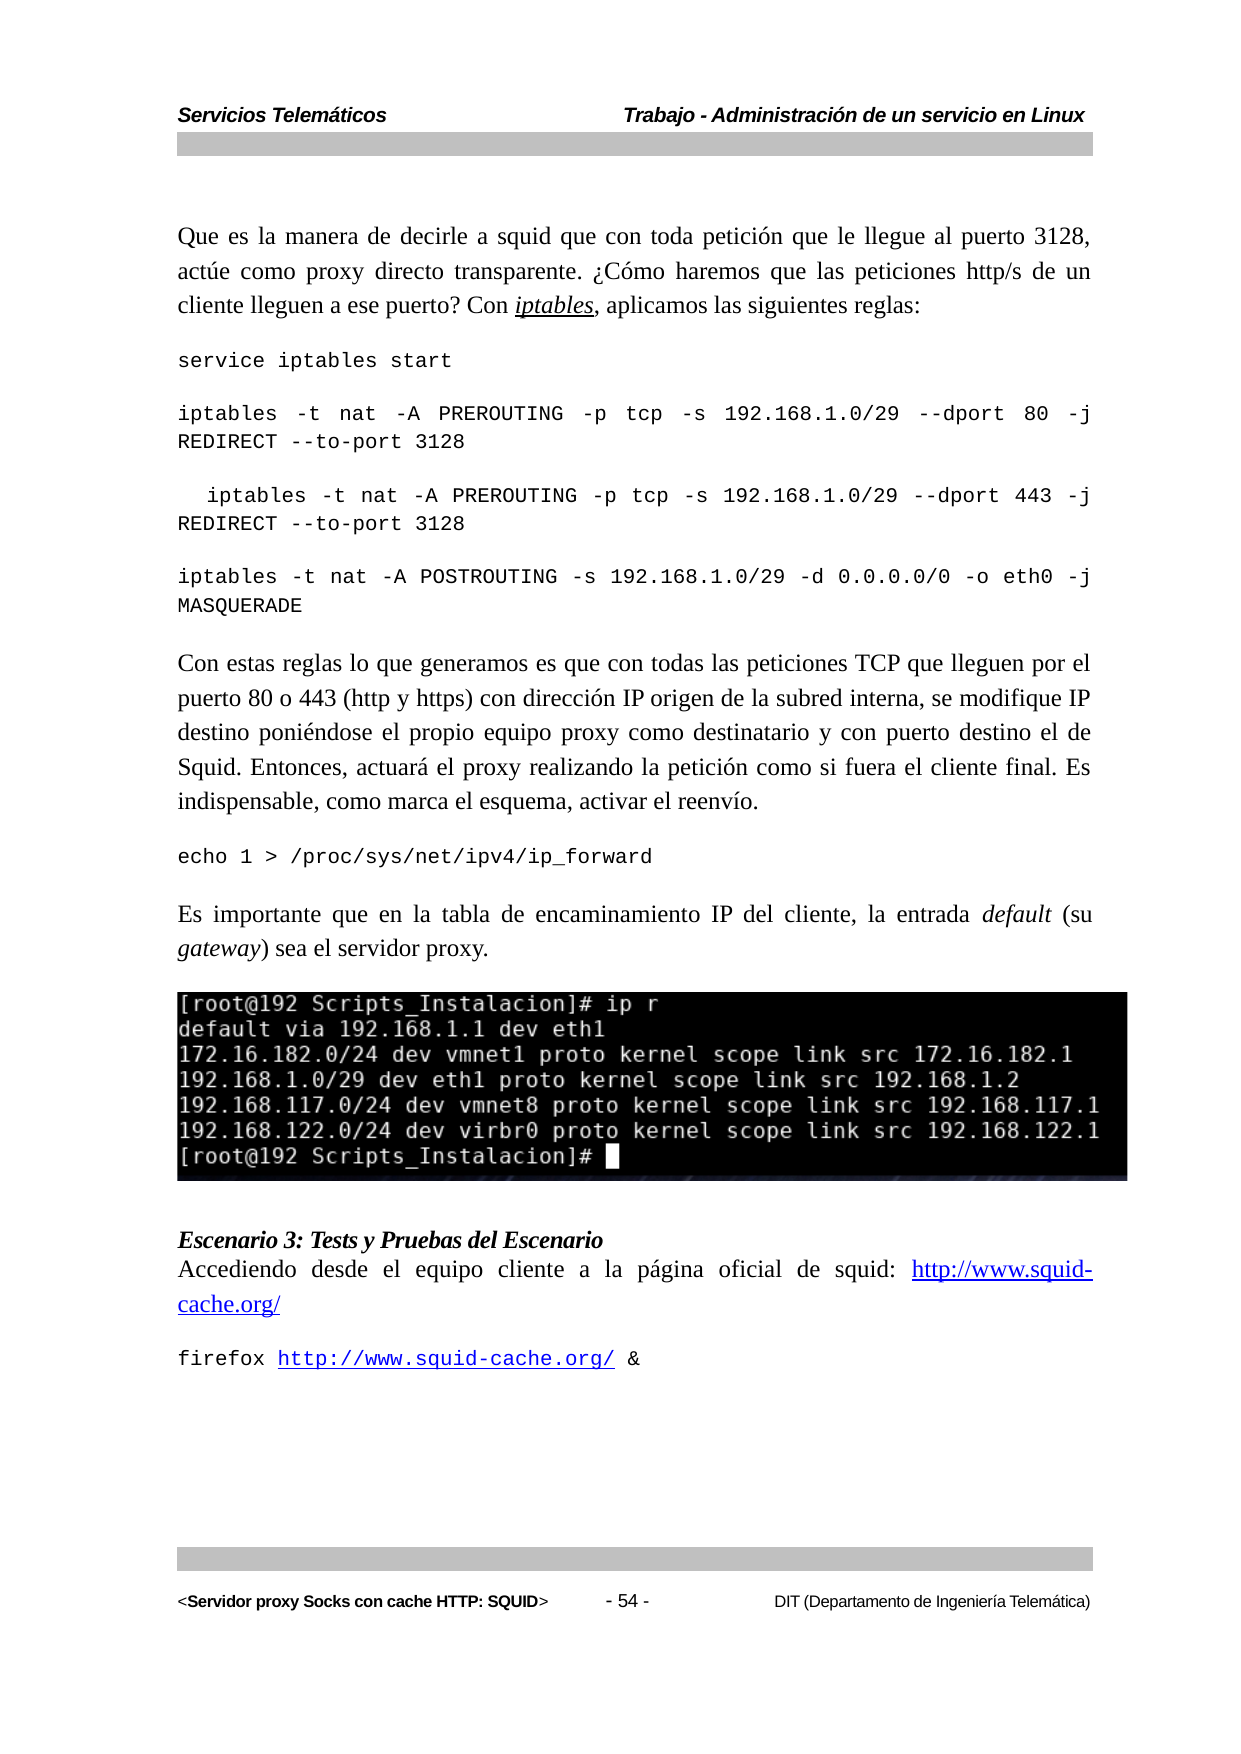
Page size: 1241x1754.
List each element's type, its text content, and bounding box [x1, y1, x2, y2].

text service iptables start [177, 350, 1093, 373]
text firefox http://www.squid-cache.org/ & [177, 1348, 1093, 1372]
text Que es la manera de decirle a squid que con toda petición que le llegue al puerto 3128, actúe como proxy directo transparente. ¿Cómo haremos que las peticiones http/s de un cliente lleguen a ese puerto? Con iptables, aplicamos las siguientes reglas: [177, 221, 1093, 319]
list Escenario 3: Tests y Pruebas del Escenario [177, 1226, 1093, 1254]
text Es importante que en la tabla de encaminamiento IP del cliente, la entrada default (su gateway) sea el servidor proxy. [177, 899, 1093, 962]
text iptables -t nat -A POSTROUTING -s 192.168.1.0/29 -d 0.0.0.0/0 -o eth0 -j MASQUERADE [177, 567, 1093, 618]
text Accediendo desde el equipo cliente a la página oficial de squid: http://www.squid-cache.org/ [177, 1254, 1093, 1318]
text iptables -t nat -A PREROUTING -p tcp -s 192.168.1.0/29 --dport 80 -j REDIRECT --to-port 3128 [177, 403, 1093, 455]
text Con estas reglas lo que generamos es que con todas las peticiones TCP que lleguen por el puerto 80 o 443 (http y https) con dirección IP origen de la subred interna, se modifique IP destino poniéndose el propio equipo proxy como destinatario y con puerto destino el de Squid. Entonces, actuará el proxy realizando la petición como si fuera el cliente final. Es indispensable, como marca el esquema, activar el reenvío. [177, 648, 1093, 815]
text iptables -t nat -A PREROUTING -p tcp -s 192.168.1.0/29 --dport 443 -j REDIRECT --to-port 3128 [177, 485, 1093, 537]
text echo 1 > /proc/sys/net/ipv4/ip_forward [177, 846, 1093, 869]
